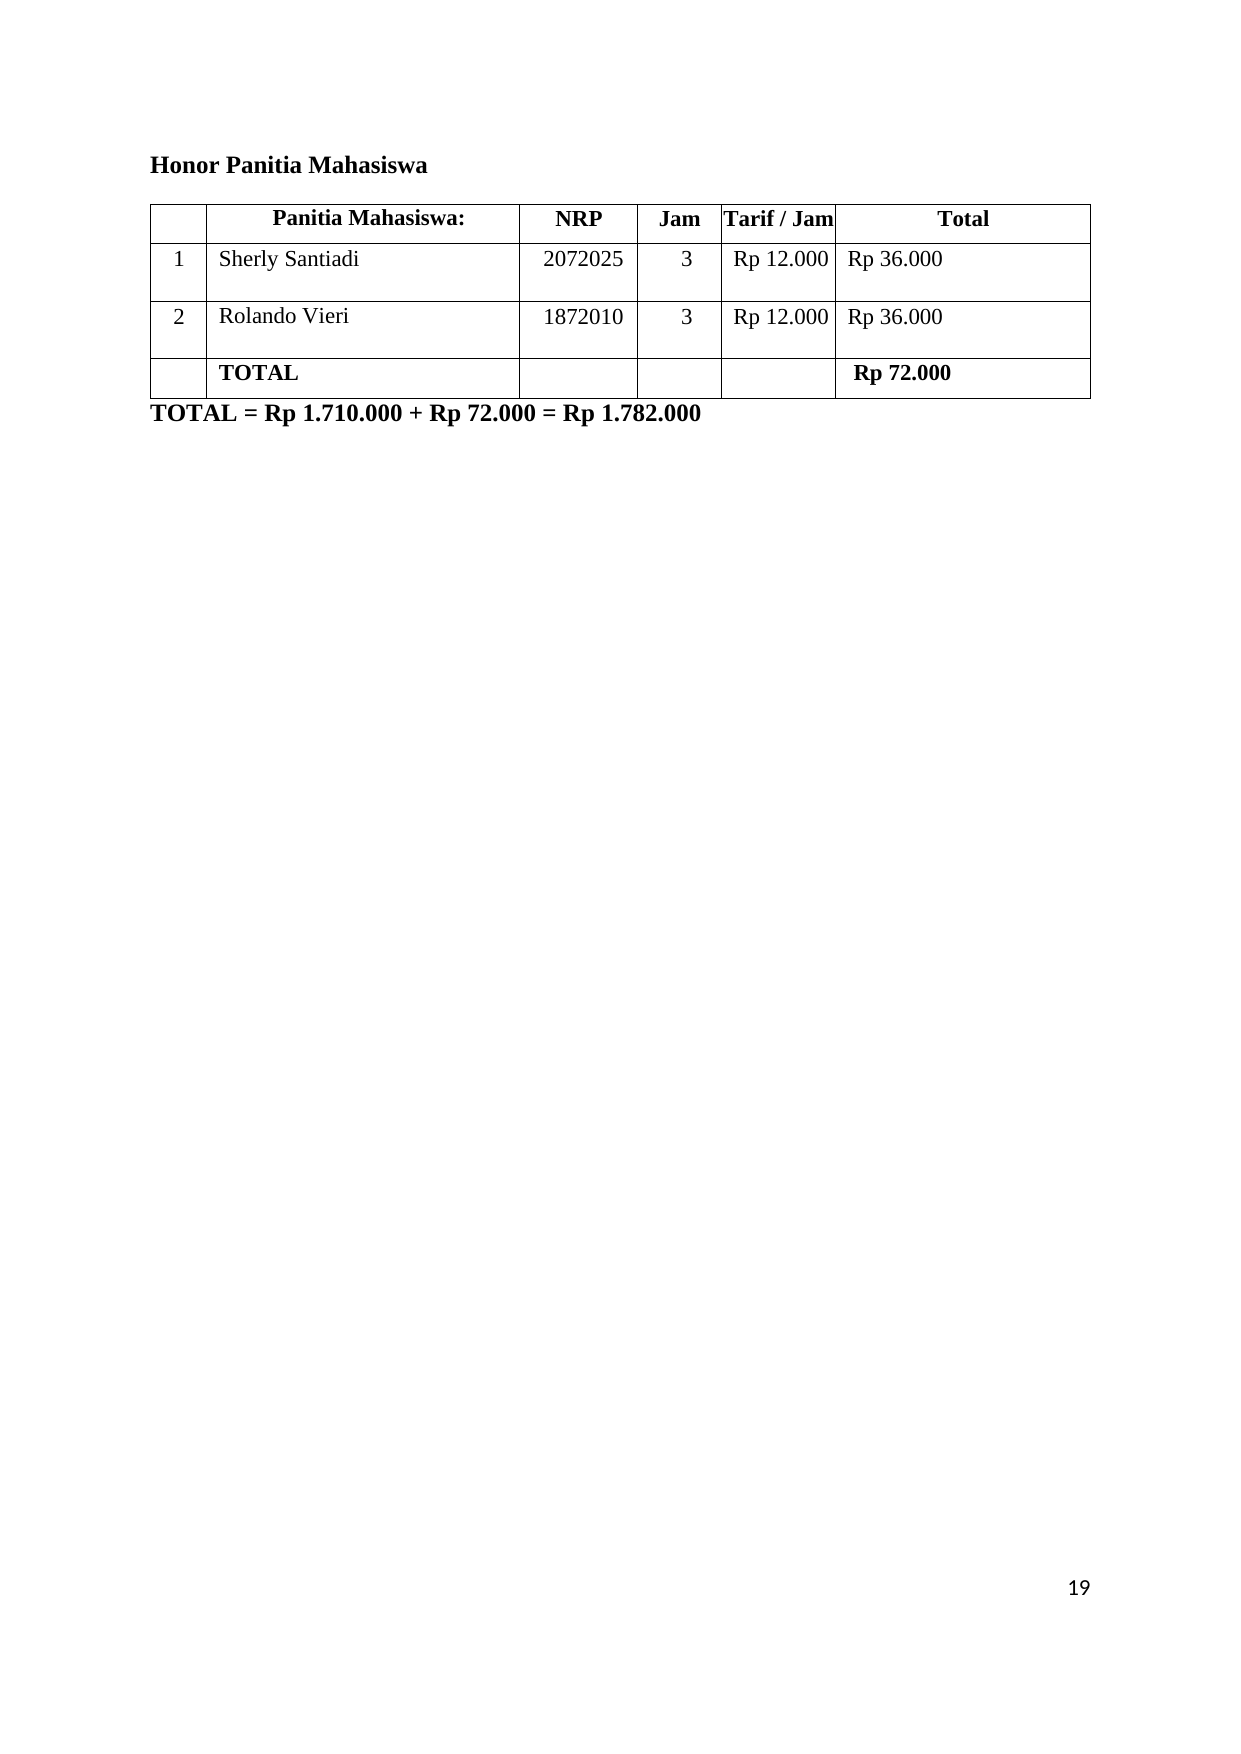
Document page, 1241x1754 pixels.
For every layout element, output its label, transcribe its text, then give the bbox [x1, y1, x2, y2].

table_cell [520, 359, 637, 397]
table_cell Rp 12.000 [722, 302, 835, 358]
table_header Total [836, 205, 1090, 243]
text TOTAL = Rp 1.710.000 + Rp 72.000 = Rp 1.782.000 [150, 399, 1090, 427]
table_cell 1872010 [520, 302, 637, 358]
table_header Jam [638, 205, 721, 243]
table_cell 3 [638, 302, 721, 358]
table_cell [638, 359, 721, 397]
table_cell Rp 36.000 [836, 302, 1090, 358]
table_cell Rp 36.000 [836, 244, 1090, 301]
table_header Tarif / Jam [722, 205, 835, 243]
table_header [151, 205, 206, 243]
text Honor Panitia Mahasiswa [150, 150, 1090, 179]
table_cell 2072025 [520, 244, 637, 301]
table_header NRP [520, 205, 637, 243]
table_cell [151, 359, 206, 397]
table_cell TOTAL [207, 359, 519, 397]
table_cell [722, 359, 835, 397]
table_cell 1 [151, 244, 206, 301]
table_cell Rp 12.000 [722, 244, 835, 301]
table_cell Rp 72.000 [836, 359, 1090, 397]
table_cell 3 [638, 244, 721, 301]
table_cell Sherly Santiadi [207, 244, 519, 301]
table_header Panitia Mahasiswa: [207, 205, 519, 243]
table_cell 2 [151, 302, 206, 358]
table_cell Rolando Vieri [207, 302, 519, 358]
